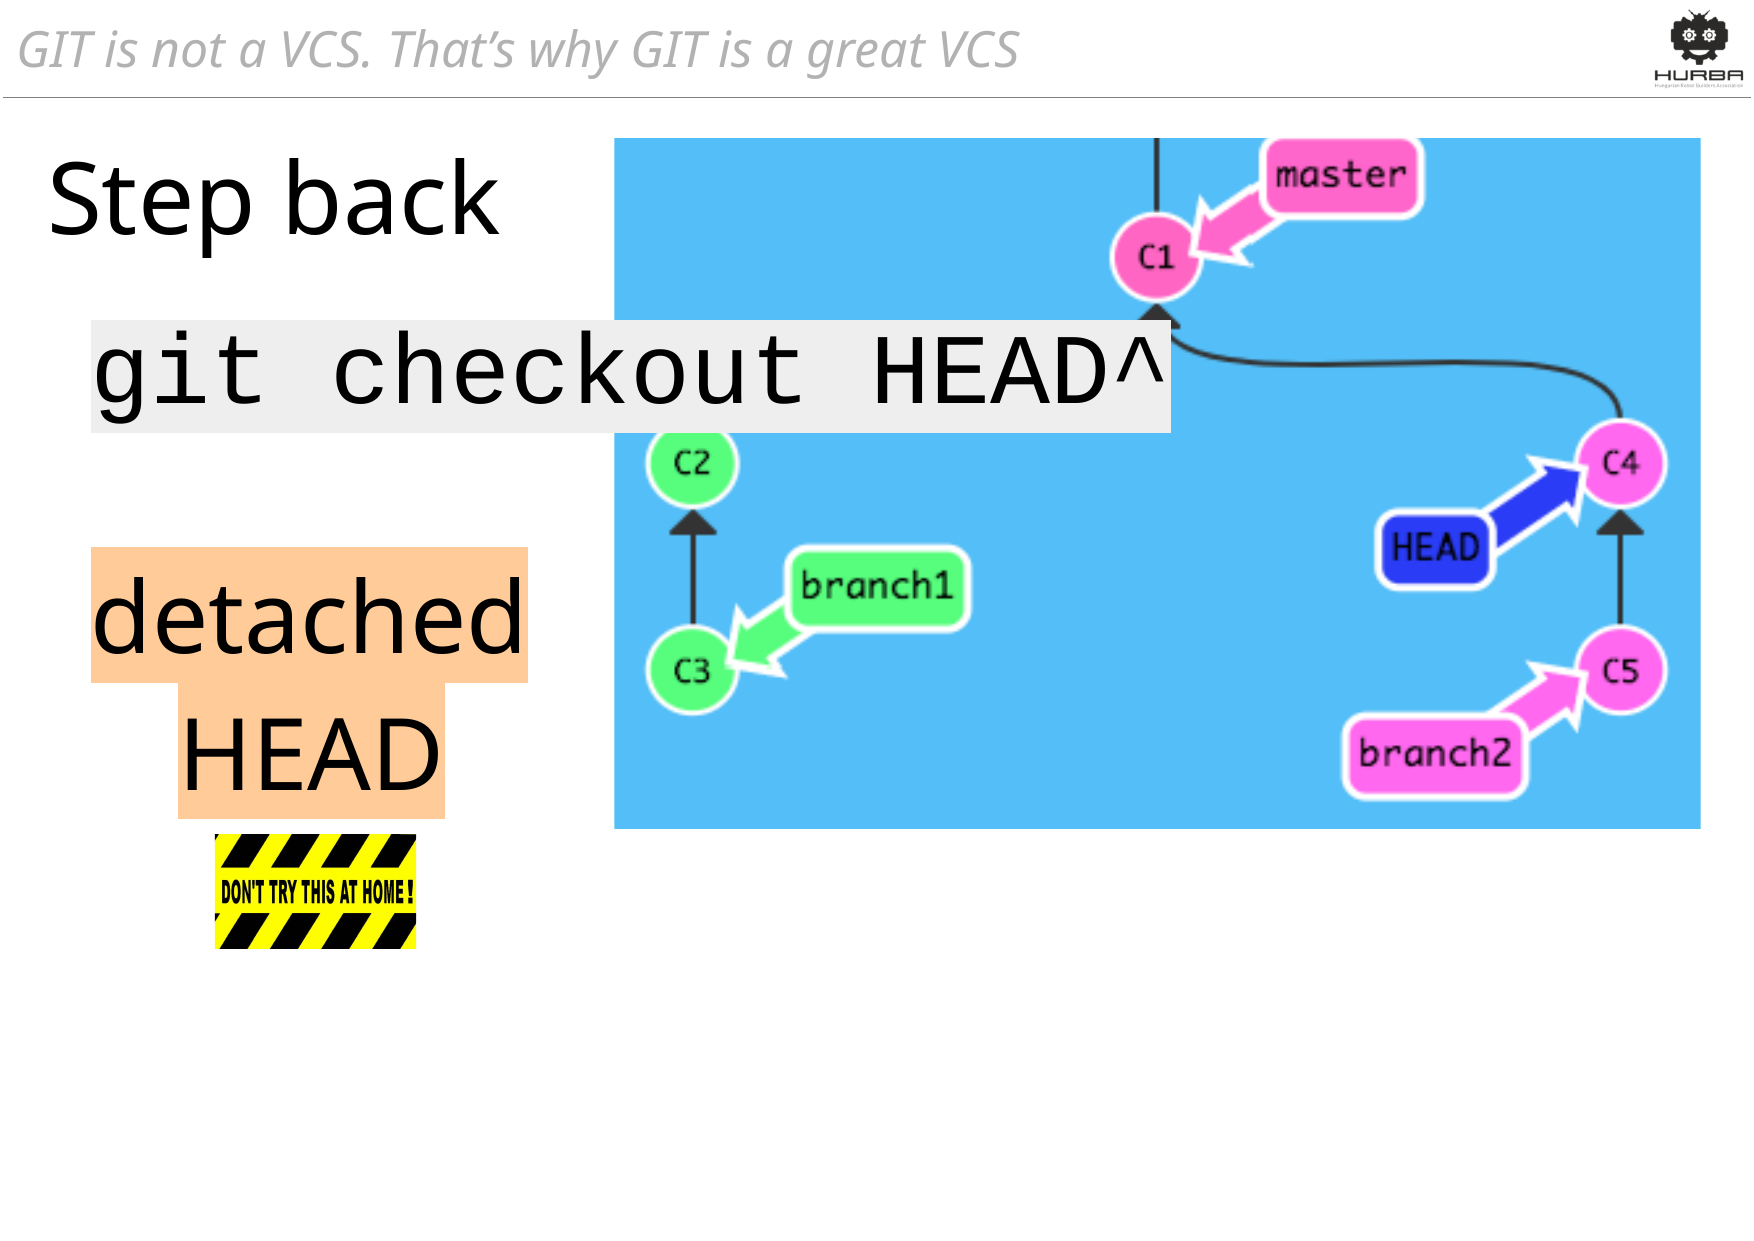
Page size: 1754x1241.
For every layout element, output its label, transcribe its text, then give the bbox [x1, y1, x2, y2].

text Step back [3, 127, 1751, 263]
picture [1644, 3, 1754, 102]
text [1701, 547, 1751, 819]
text git checkout HEAD^ [3, 320, 614, 547]
text detached HEAD [3, 547, 614, 819]
picture [614, 138, 1701, 829]
text git checkout HEAD^ [1701, 320, 1751, 547]
picture [214, 834, 417, 949]
